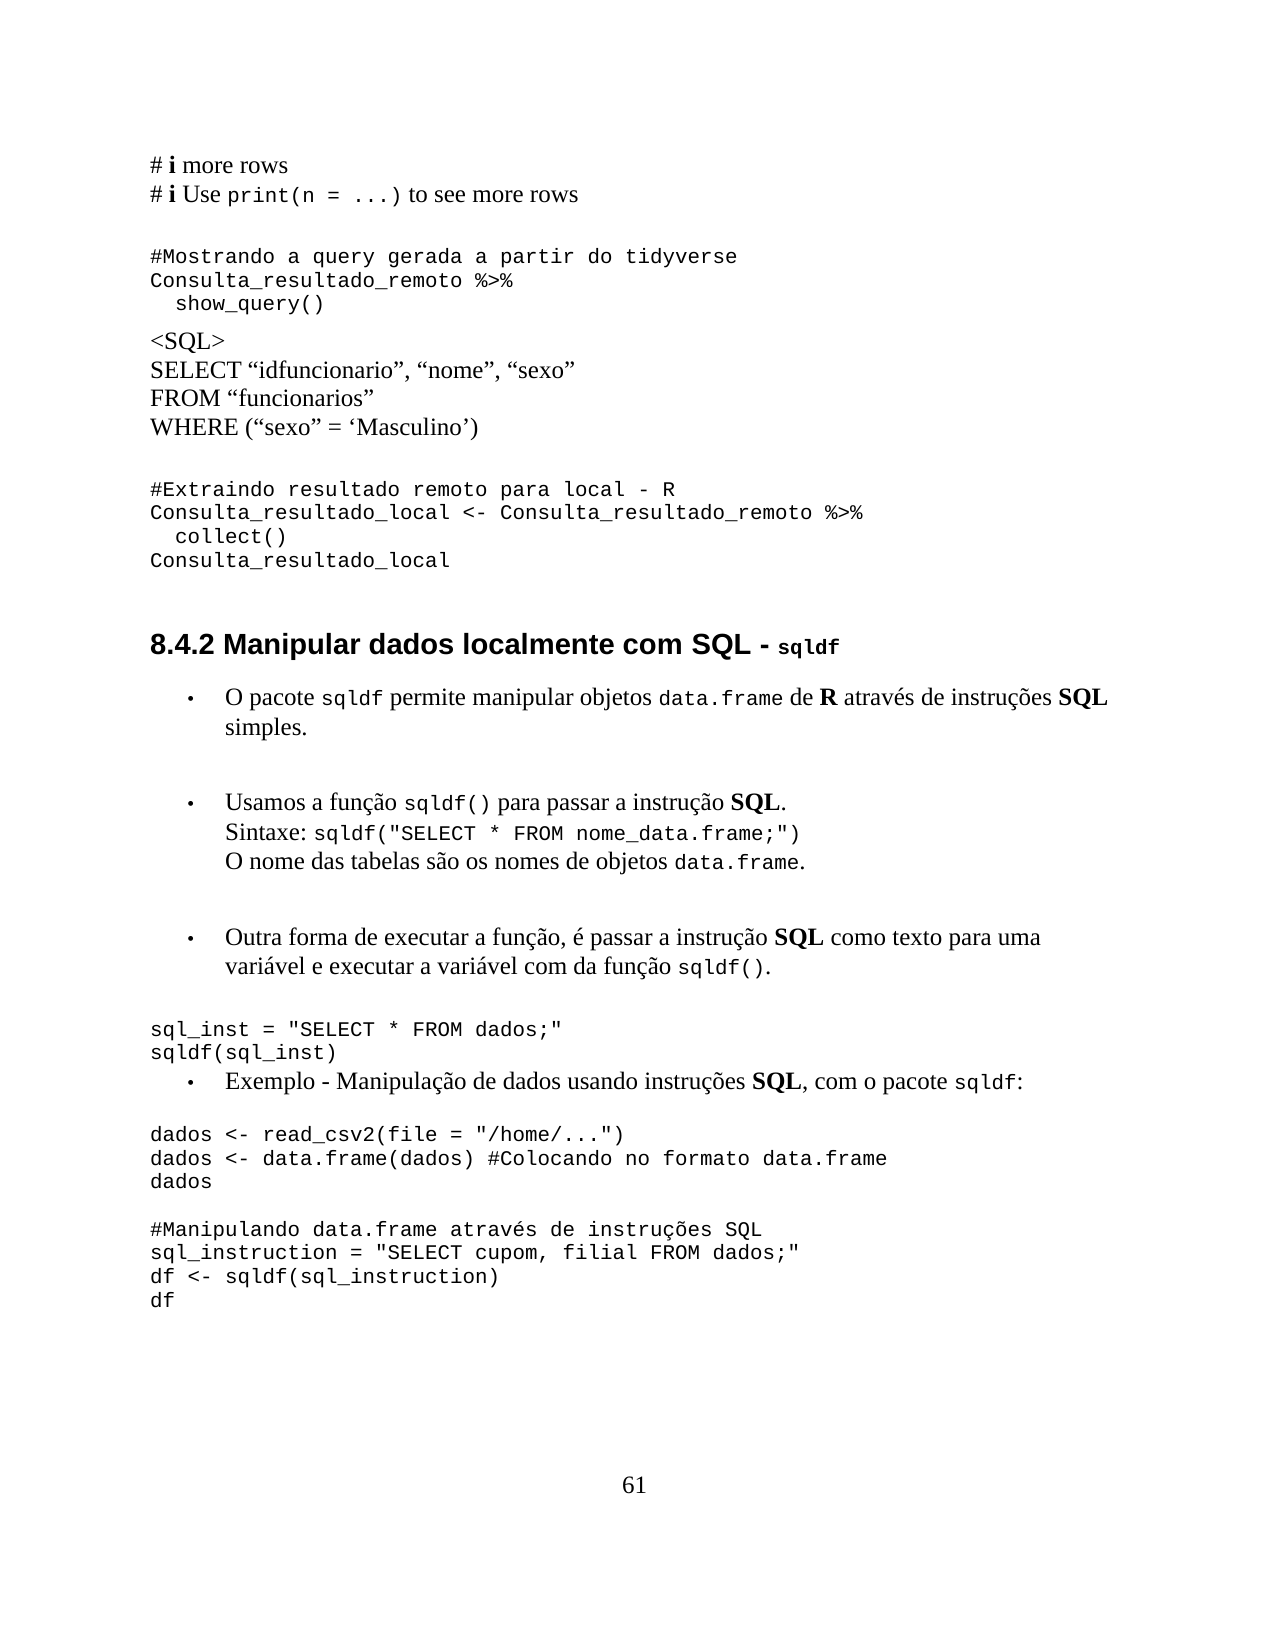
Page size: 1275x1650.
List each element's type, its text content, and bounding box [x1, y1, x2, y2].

text Consulta_resultado_remoto %>% [150, 270, 1125, 293]
text df <- sqldf(sql_instruction) [150, 1266, 1125, 1290]
text collect() [150, 526, 1125, 549]
text sql_inst = "SELECT * FROM dados;" [150, 1018, 1125, 1042]
text df [150, 1290, 1125, 1313]
text #Extraindo resultado remoto para local - R [150, 479, 1125, 502]
text sqldf(sql_inst) [150, 1042, 1125, 1066]
text # i more rows # i Use print(n = ...) to see more rows [150, 150, 1125, 237]
text Consulta_resultado_local [150, 549, 1125, 573]
list Usamos a função sqldf() para passar a instrução SQL. Sintaxe: sqldf("SELECT * FROM nome_data.frame;") O nome das tabelas são os nomes de objetos data.frame. [187, 787, 1125, 904]
text dados <- data.frame(dados) #Colocando no formato data.frame [150, 1148, 1125, 1171]
text #Manipulando data.frame através de instruções SQL [150, 1219, 1125, 1242]
text dados <- read_csv2(file = "/home/...") [150, 1124, 1125, 1148]
list Outra forma de executar a função, é passar a instrução SQL como texto para uma variável e executar a variável com da função sqldf(). [187, 922, 1125, 1009]
list O pacote sqldf permite manipular objetos data.frame de R através de instruções SQL simples. [187, 682, 1125, 769]
text #Mostrando a query gerada a partir do tidyverse [150, 246, 1125, 270]
subtitle 8.4.2 Manipular dados localmente com SQL - sqldf [150, 627, 1125, 661]
text dados [150, 1171, 1125, 1195]
text show_query() [150, 293, 1125, 317]
text Consulta_resultado_local <- Consulta_resultado_remoto %>% [150, 502, 1125, 526]
list Exemplo - Manipulação de dados usando instruções SQL, com o pacote sqldf: [187, 1066, 1125, 1124]
text sql_instruction = "SELECT cupom, filial FROM dados;" [150, 1242, 1125, 1266]
text <SQL> SELECT “idfuncionario”, “nome”, “sexo” FROM “funcionarios” WHERE (“sexo” = ‘Masculino’) [150, 326, 1125, 470]
